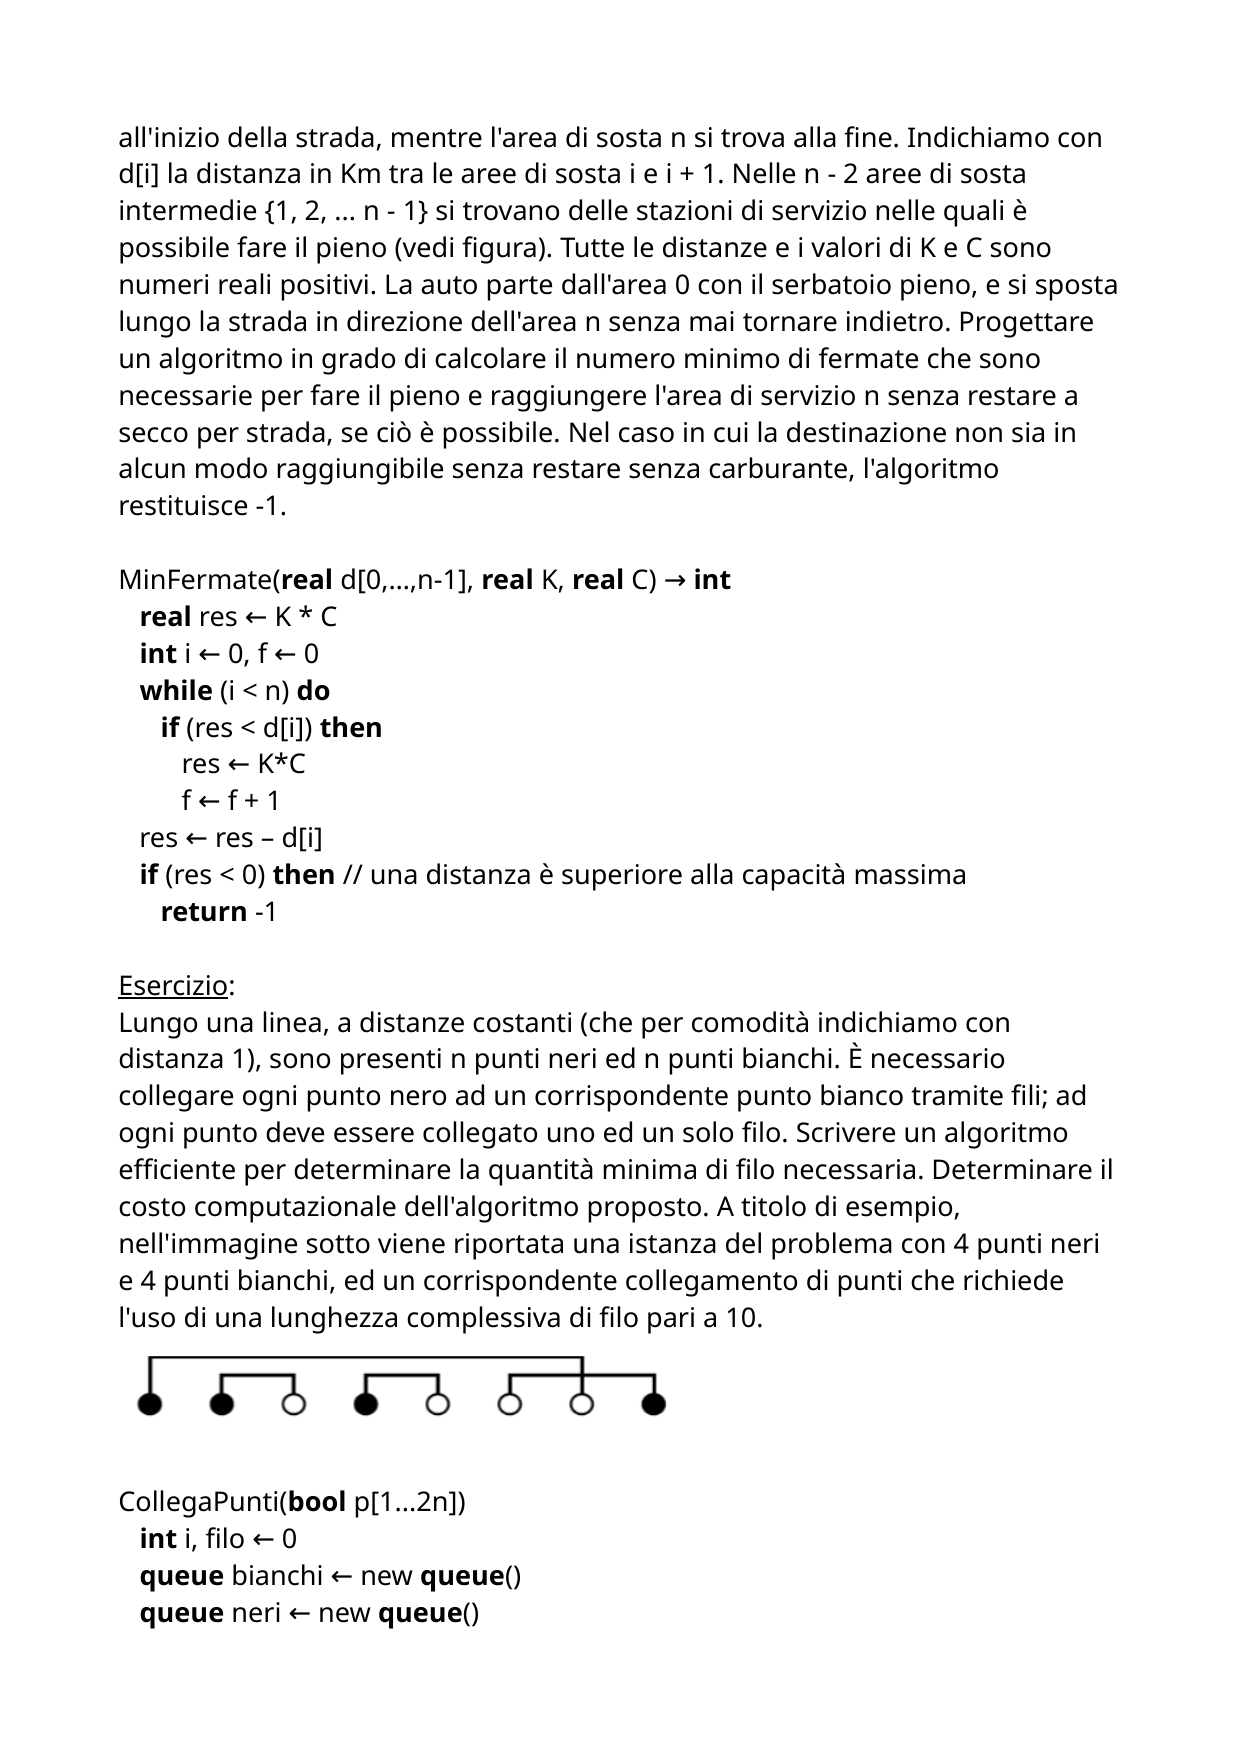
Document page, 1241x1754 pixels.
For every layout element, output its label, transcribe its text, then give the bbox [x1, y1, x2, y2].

text int i ← 0, f ← 0 [118, 634, 1122, 671]
text res ← K*C [118, 745, 1122, 782]
text res ← res – d[i] [118, 819, 1122, 856]
text return -1 [118, 892, 1122, 929]
text queue bianchi ← new queue() [118, 1556, 1122, 1593]
text if (res < d[i]) then [118, 708, 1122, 745]
text Lungo una linea, a distanze costanti (che per comodità indichiamo con distanza 1), sono presenti n punti neri ed n punti bianchi. È necessario collegare ogni punto nero ad un corrispondente punto bianco tramite fili; ad ogni punto deve essere collegato uno ed un solo filo. Scrivere un algoritmo efficiente per determinare la quantità minima di filo necessaria. Determinare il costo computazionale dell'algoritmo proposto. A titolo di esempio, nell'immagine sotto viene riportata una istanza del problema con 4 punti neri e 4 punti bianchi, ed un corrispondente collegamento di punti che richiede l'uso di una lunghezza complessiva di filo pari a 10. [118, 1003, 1122, 1335]
picture [183, 1403, 672, 1422]
text MinFermate(real d[0,…,n-1], real K, real C) → int [118, 561, 1122, 597]
text CollegaPunti(bool p[1...2n]) [118, 1482, 1122, 1519]
text int i, filo ← 0 [118, 1519, 1122, 1556]
text Esercizio: [118, 966, 1122, 1003]
text real res ← K * C [118, 597, 1122, 634]
text f ← f + 1 [118, 782, 1122, 819]
text all'inizio della strada, mentre l'area di sosta n si trova alla fine. Indichiamo con d[i] la distanza in Km tra le aree di sosta i e i + 1. Nelle n - 2 aree di sosta intermedie {1, 2, ... n - 1} si trovano delle stazioni di servizio nelle quali è possibile fare il pieno (vedi figura). Tutte le distanze e i valori di K e C sono numeri reali positivi. La auto parte dall'area 0 con il serbatoio pieno, e si sposta lungo la strada in direzione dell'area n senza mai tornare indietro. Progettare un algoritmo in grado di calcolare il numero minimo di fermate che sono necessarie per fare il pieno e raggiungere l'area di servizio n senza restare a secco per strada, se ciò è possibile. Nel caso in cui la destinazione non sia in alcun modo raggiungibile senza restare senza carburante, l'algoritmo restituisce -1. [118, 118, 1122, 524]
text queue neri ← new queue() [118, 1593, 1122, 1630]
text while (i < n) do [118, 671, 1122, 708]
text if (res < 0) then // una distanza è superiore alla capacità massima [118, 856, 1122, 892]
